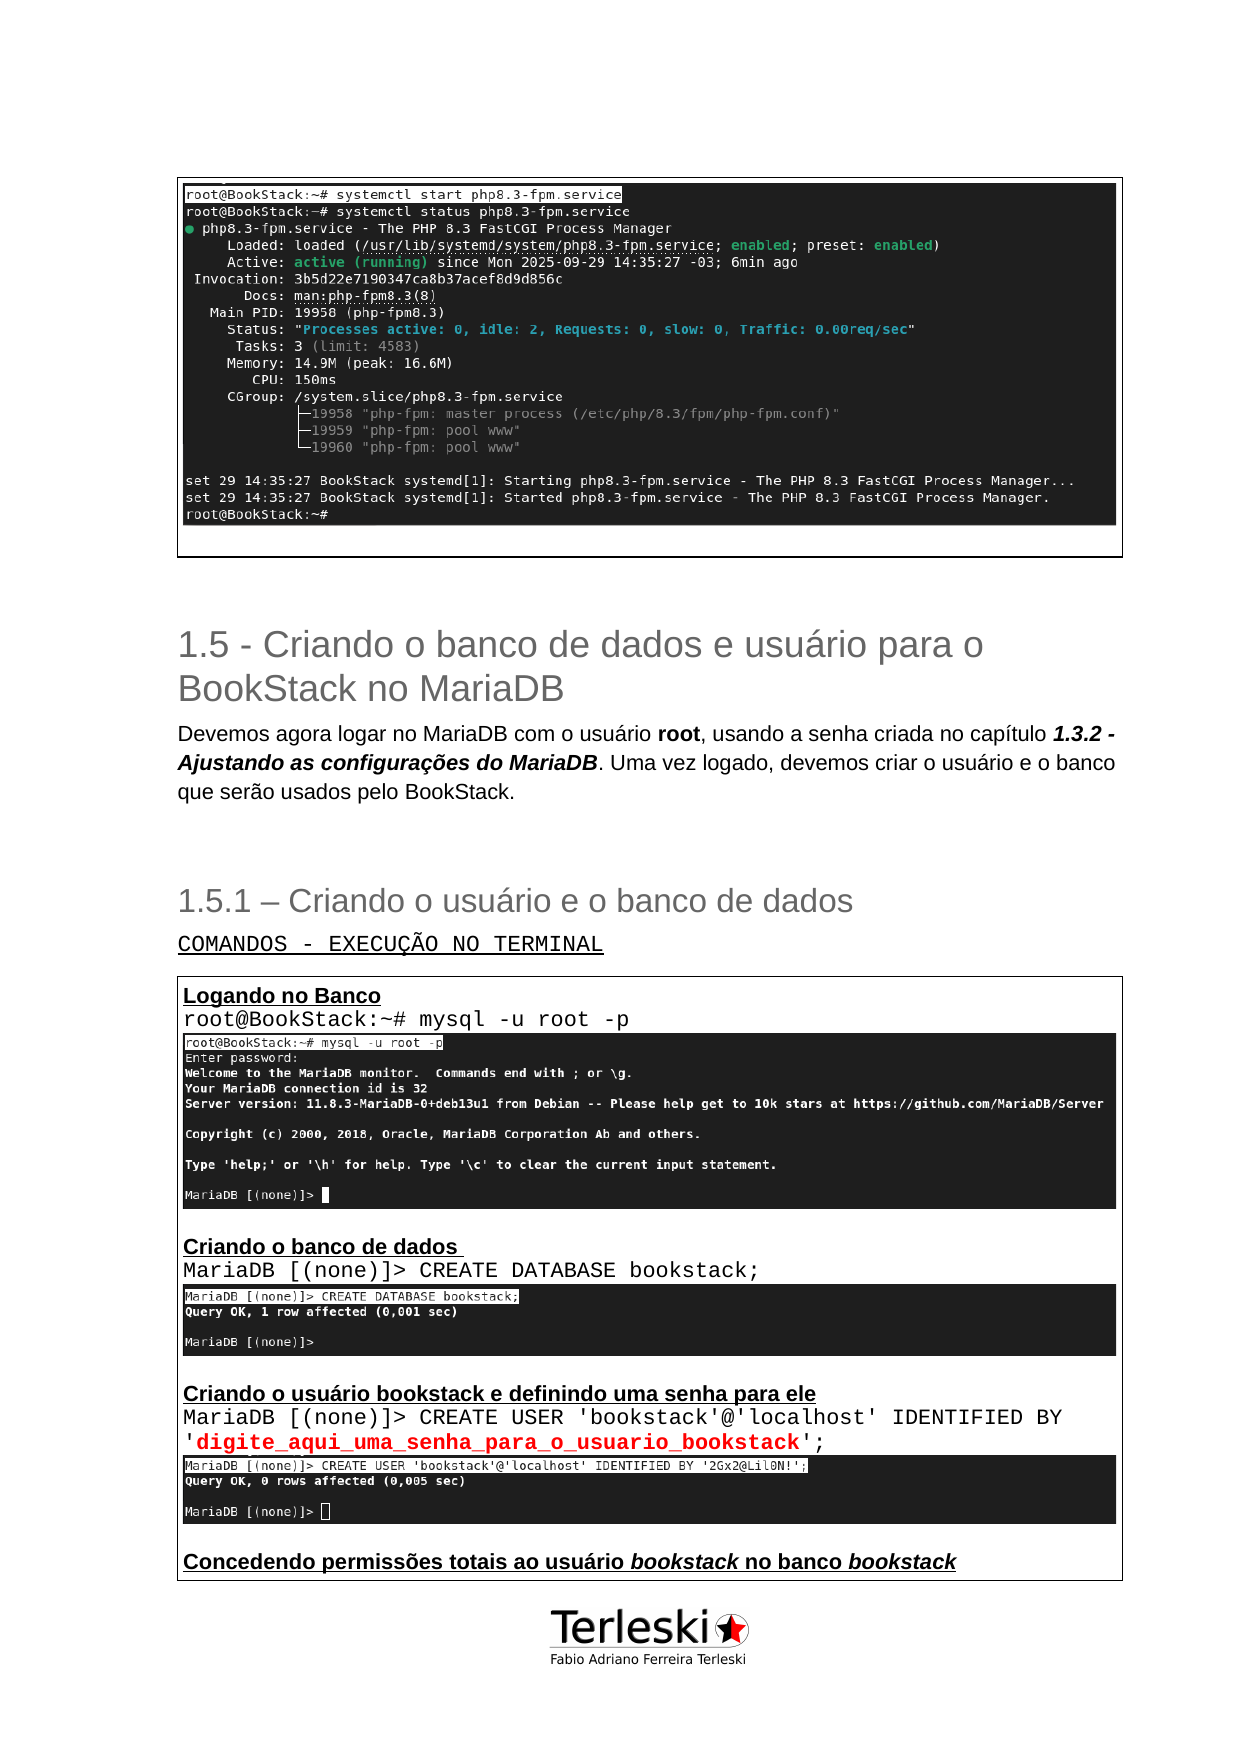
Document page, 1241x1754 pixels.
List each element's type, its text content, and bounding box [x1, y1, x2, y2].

picture [182, 1033, 1117, 1209]
table_header Logando no Banco root@BookStack:~# mysql -u root -p Criando o banco de dados MariaDB [(none)]> CREATE DATABASE bookstack; Criando o usuário bookstack e definindo uma senha para ele MariaDB [(none)]> CREATE USER 'bookstack'@'localhost' IDENTIFIED BY 'digite_aqui_uma_senha_para_o_usuario_bookstack'; Concedendo permissões totais ao usuário bookstack no banco bookstack [178, 977, 1122, 1580]
subtitle 1.5.1 – Criando o usuário e o banco de dados [177, 881, 1122, 919]
picture [182, 183, 1117, 526]
text COMANDOS - EXECUÇÃO NO TERMINAL [177, 932, 1122, 958]
text Devemos agora logar no MariaDB com o usuário root, usando a senha criada no capítulo 1.3.2 - Ajustando as configurações do MariaDB. Uma vez logado, devemos criar o usuário e o banco que serão usados pelo BookStack. [177, 721, 1122, 804]
picture [182, 1455, 1117, 1524]
subtitle 1.5 - Criando o banco de dados e usuário para o BookStack no MariaDB [177, 623, 1122, 709]
picture [182, 1284, 1117, 1356]
picture [549, 1607, 750, 1667]
table_header [178, 178, 1122, 556]
